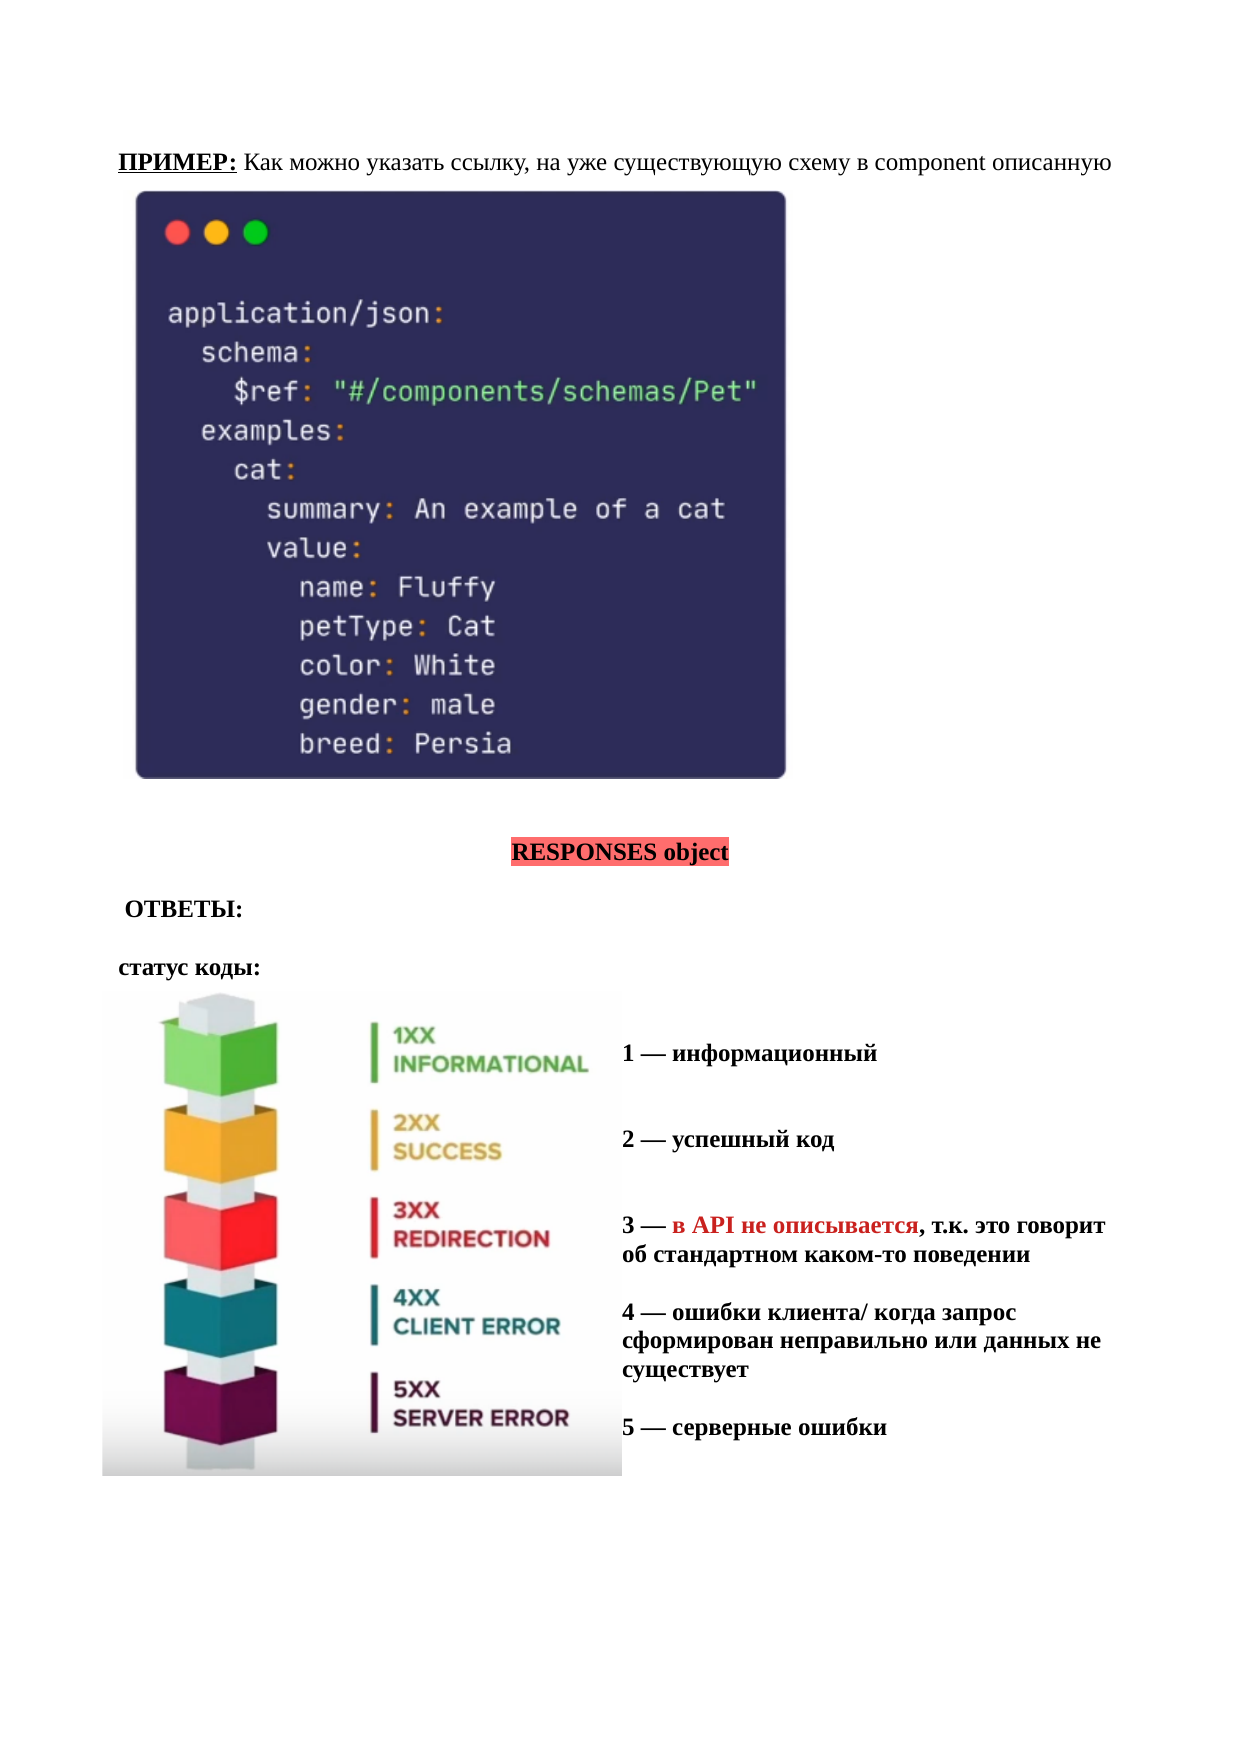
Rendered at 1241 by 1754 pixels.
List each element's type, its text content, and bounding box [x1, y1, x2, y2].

text RESPONSES object [118, 837, 1122, 866]
text ОТВЕТЫ: [118, 894, 1122, 923]
text 5 — серверные ошибки [622, 1412, 1122, 1441]
text 1 — информационный [622, 1038, 1122, 1067]
picture [122, 190, 794, 779]
text 2 — успешный код [622, 1124, 1122, 1153]
text статус коды: [118, 952, 1122, 981]
text 3 — в API не описывается, т.к. это говорит об стандартном каком-то поведении [622, 1211, 1122, 1268]
text 4 — ошибки клиента/ когда запрос сформирован неправильно или данных не существует [622, 1297, 1122, 1383]
picture [102, 991, 622, 1476]
text ПРИМЕР: Как можно указать ссылку, на уже существующую схему в component описанную [118, 147, 1122, 176]
